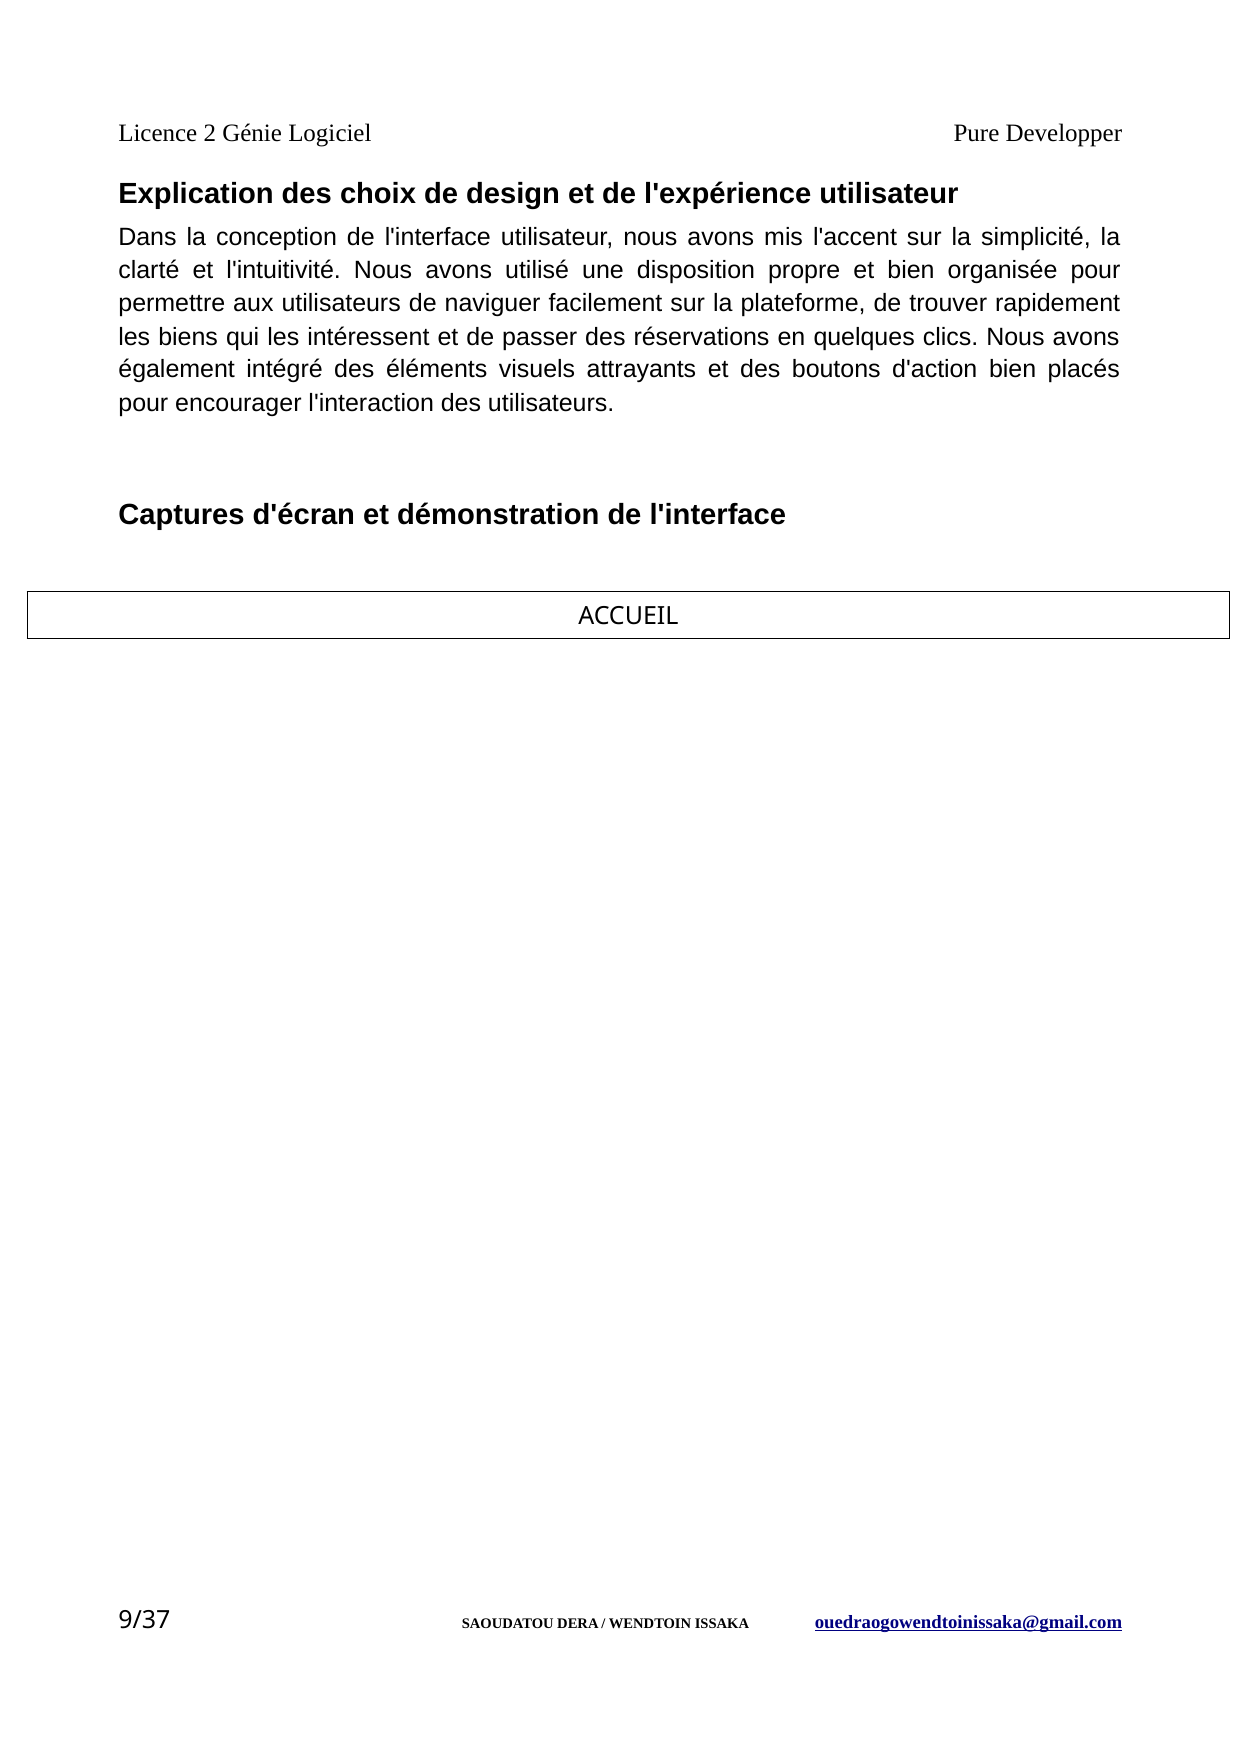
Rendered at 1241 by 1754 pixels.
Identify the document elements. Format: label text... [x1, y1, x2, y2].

text Dans la conception de l'interface utilisateur, nous avons mis l'accent sur la simplicité, la clarté et l'intuitivité. Nous avons utilisé une disposition propre et bien organisée pour permettre aux utilisateurs de naviguer facilement sur la plateforme, de trouver rapidement les biens qui les intéressent et de passer des réservations en quelques clics. Nous avons également intégré des éléments visuels attrayants et des boutons d'action bien placés pour encourager l'interaction des utilisateurs. [118, 222, 1122, 416]
subtitle Explication des choix de design et de l'expérience utilisateur [118, 176, 1122, 210]
table_header ACCUEIL [28, 592, 1229, 637]
subtitle Captures d'écran et démonstration de l'interface [118, 497, 1122, 531]
